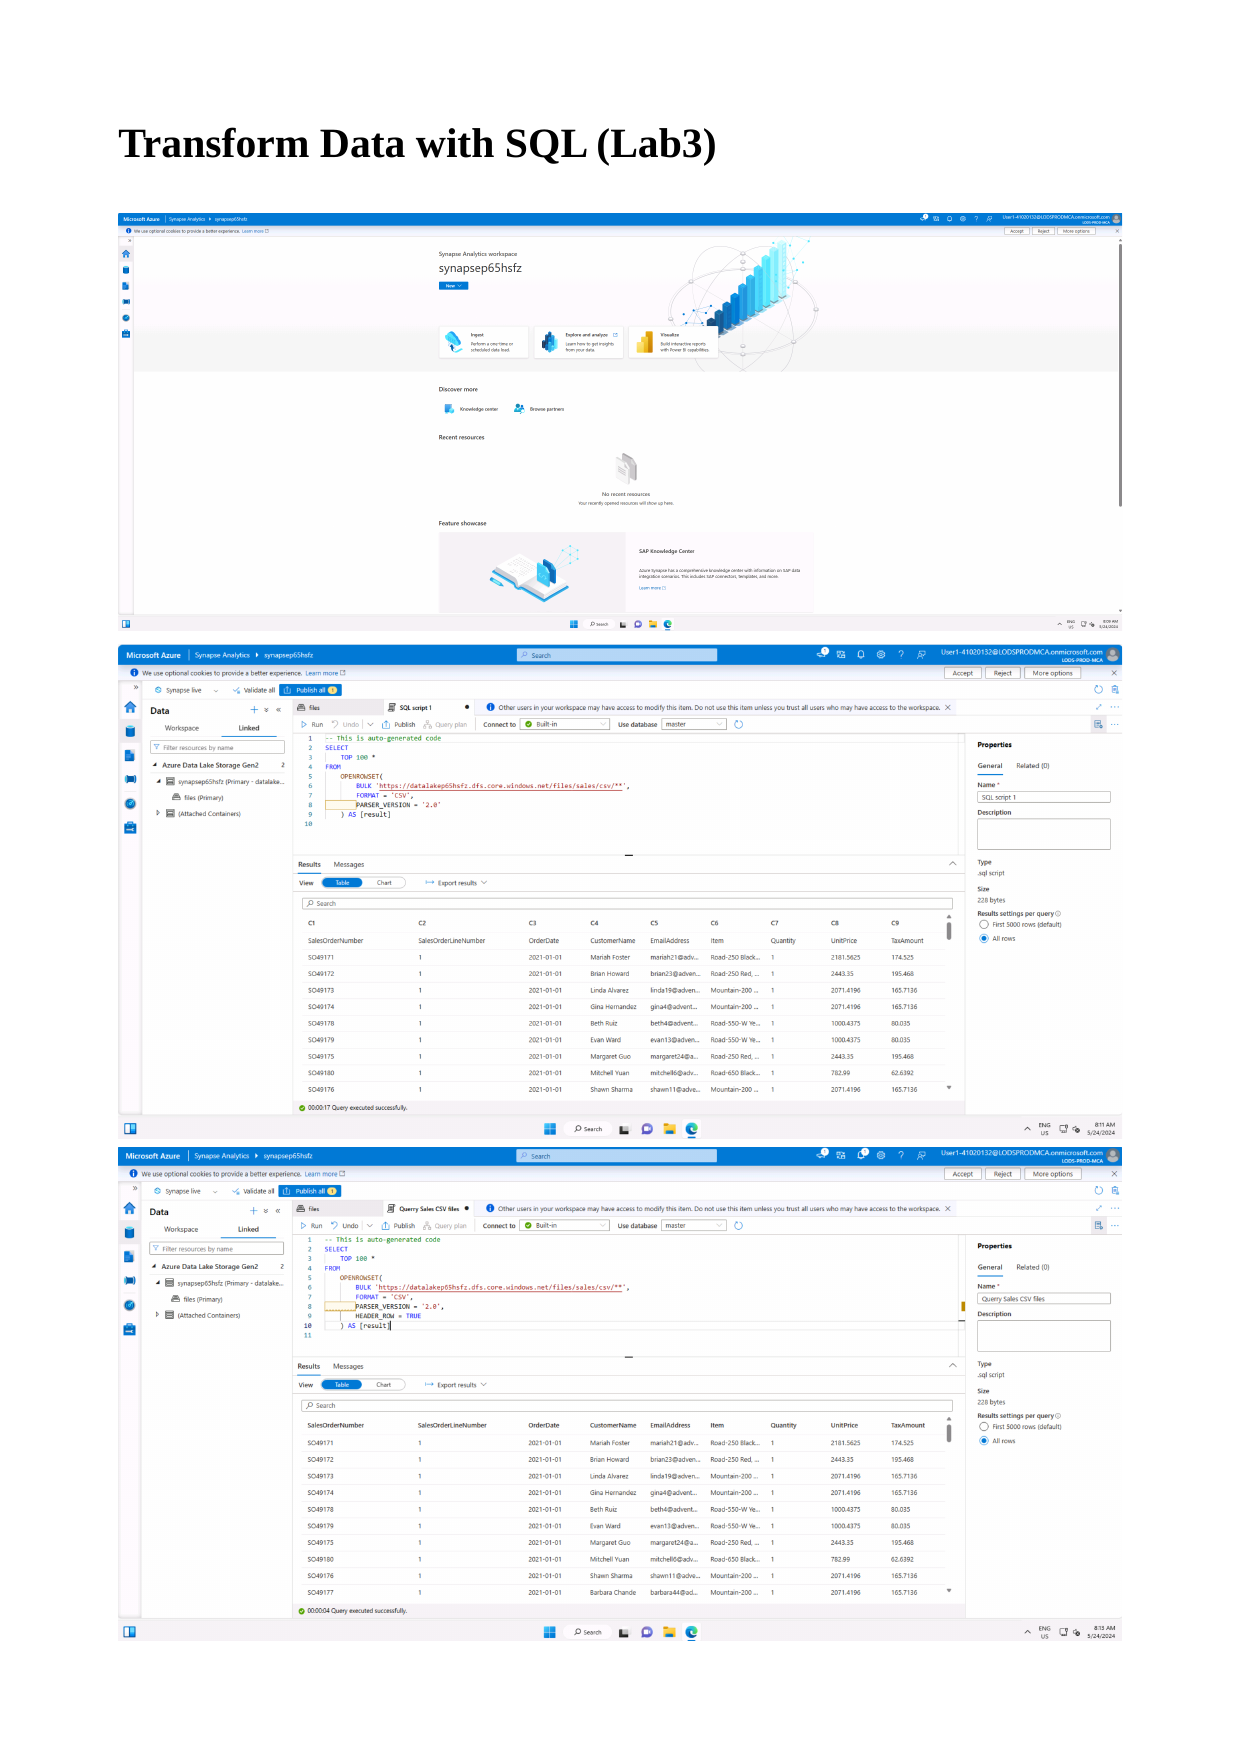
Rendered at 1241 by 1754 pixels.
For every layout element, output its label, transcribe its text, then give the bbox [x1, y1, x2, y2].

picture [118, 644, 1123, 1139]
picture [118, 1147, 1122, 1641]
picture [118, 213, 1123, 631]
text Transform Data with SQL (Lab3) [118, 118, 1122, 166]
